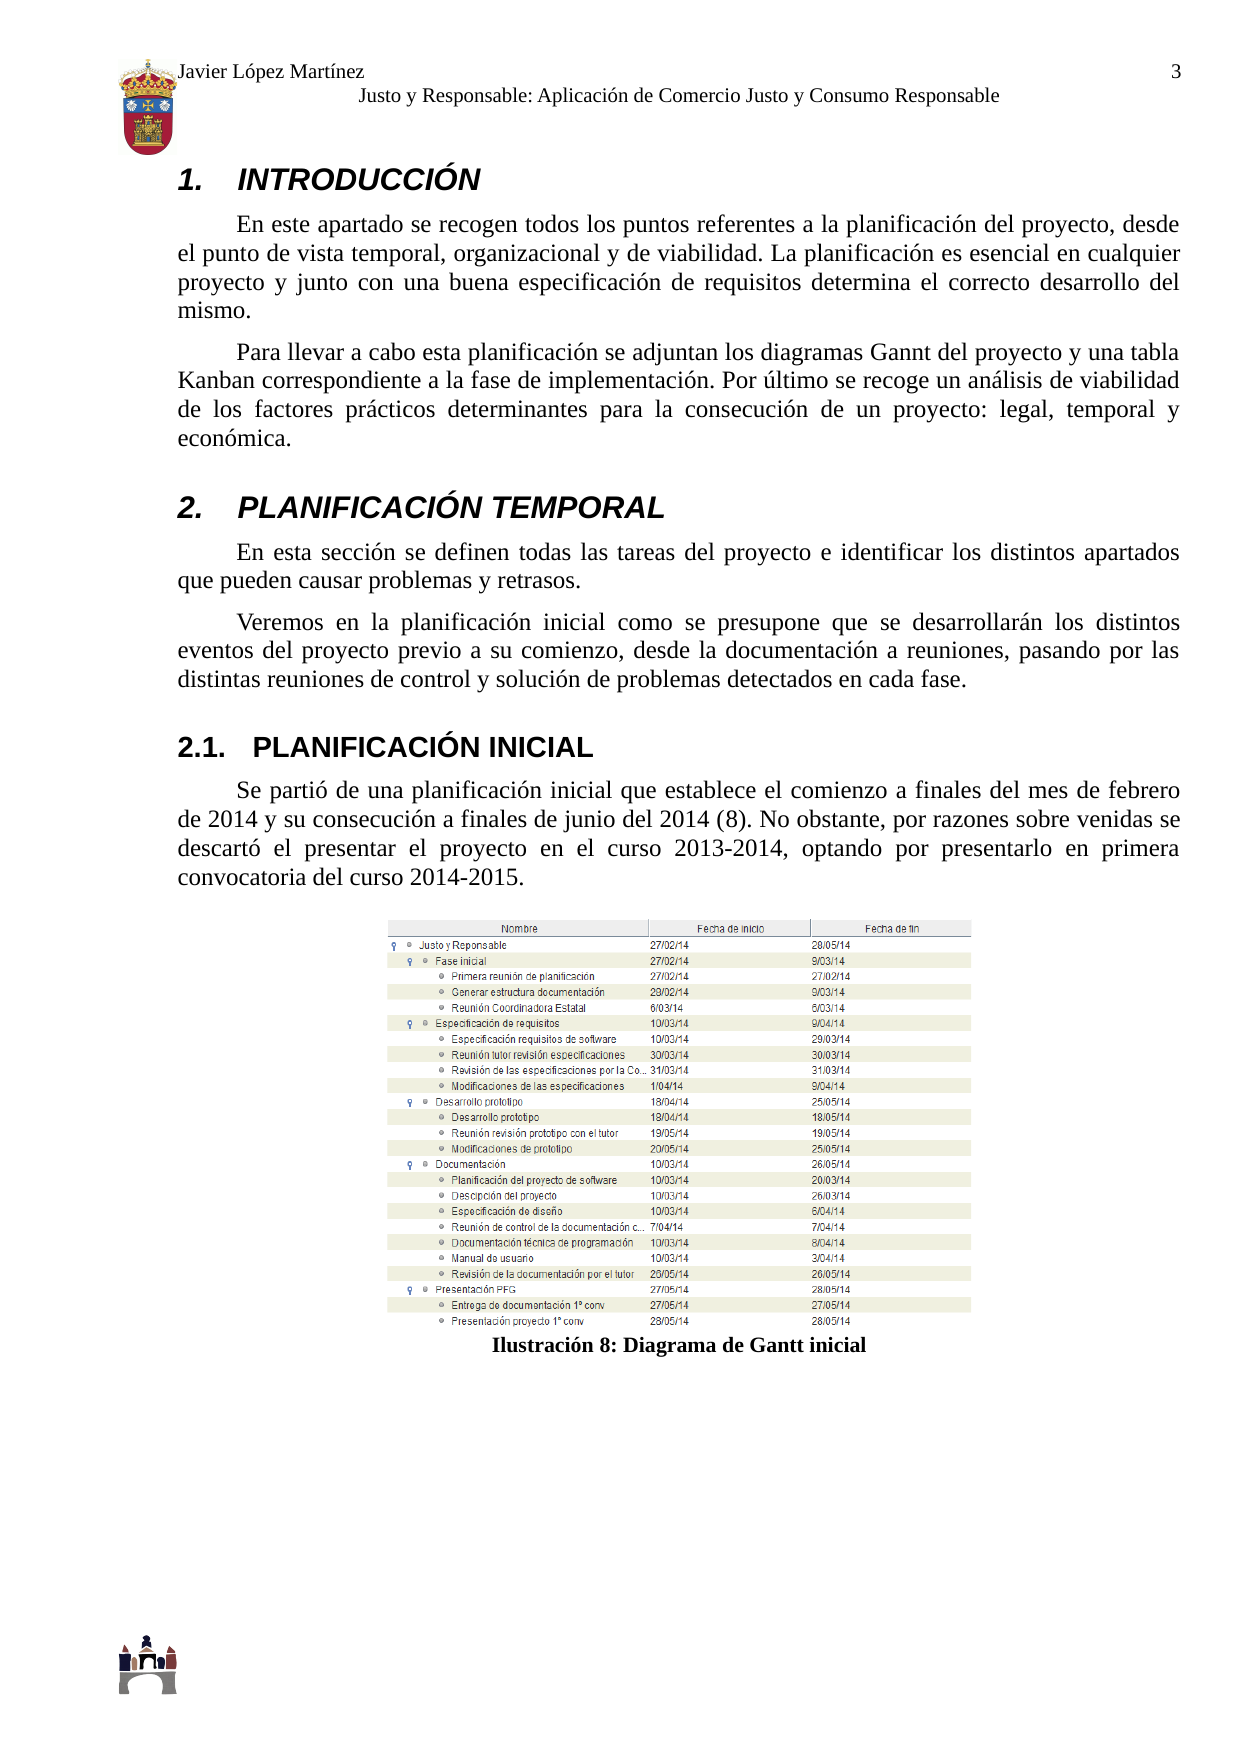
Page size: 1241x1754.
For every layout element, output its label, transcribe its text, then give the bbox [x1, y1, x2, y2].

text Se partió de una planificación inicial que establece el comienzo a finales del mes de febrero de 2014 y su consecución a finales de junio del 2014 (Ilustración 1). No obstante, por razones sobre venidas se descartó el presentar el proyecto en el curso 2013-2014, optando por presentarlo en primera convocatoria del curso 2014-2015. [177, 776, 1181, 891]
text En esta sección se definen todas las tareas del proyecto e identificar los distintos apartados que pueden causar problemas y retrasos. [177, 537, 1181, 594]
text Ilustración 1: Diagrama de Gantt inicial [387, 1333, 971, 1358]
picture [387, 919, 972, 1333]
text En este apartado se recogen todos los puntos referentes a la planificación del proyecto, desde el punto de vista temporal, organizacional y de viabilidad. La planificación es esencial en cualquier proyecto y junto con una buena especificación de requisitos determina el correcto desarrollo del mismo. [177, 209, 1181, 324]
picture [118, 1634, 178, 1695]
subtitle INTRODUCCIÓN [177, 161, 1181, 197]
picture [118, 59, 178, 155]
text Se partió de una planificación inicial que establece el comienzo a finales del mes de febrero de 2014 y su consecución a finales de junio del 2014 (Ilustración 1). No obstante, por razones sobre venidas se descartó el presentar el proyecto en el curso 2013-2014, optando por presentarlo en primera convocatoria del curso 2014-2015. [387, 1358, 971, 1372]
text Veremos en la planificación inicial como se presupone que se desarrollarán los distintos eventos del proyecto previo a su comienzo, desde la documentación a reuniones, pasando por las distintas reuniones de control y solución de problemas detectados en cada fase. [177, 607, 1181, 693]
subtitle PLANIFICACIÓN INICIAL [177, 730, 1181, 764]
text Para llevar a cabo esta planificación se adjuntan los diagramas Gannt del proyecto y una tabla Kanban correspondiente a la fase de implementación. Por último se recoge un análisis de viabilidad de los factores prácticos determinantes para la consecución de un proyecto: legal, temporal y económica. [177, 337, 1181, 452]
subtitle PLANIFICACIÓN TEMPORAL [177, 489, 1181, 525]
